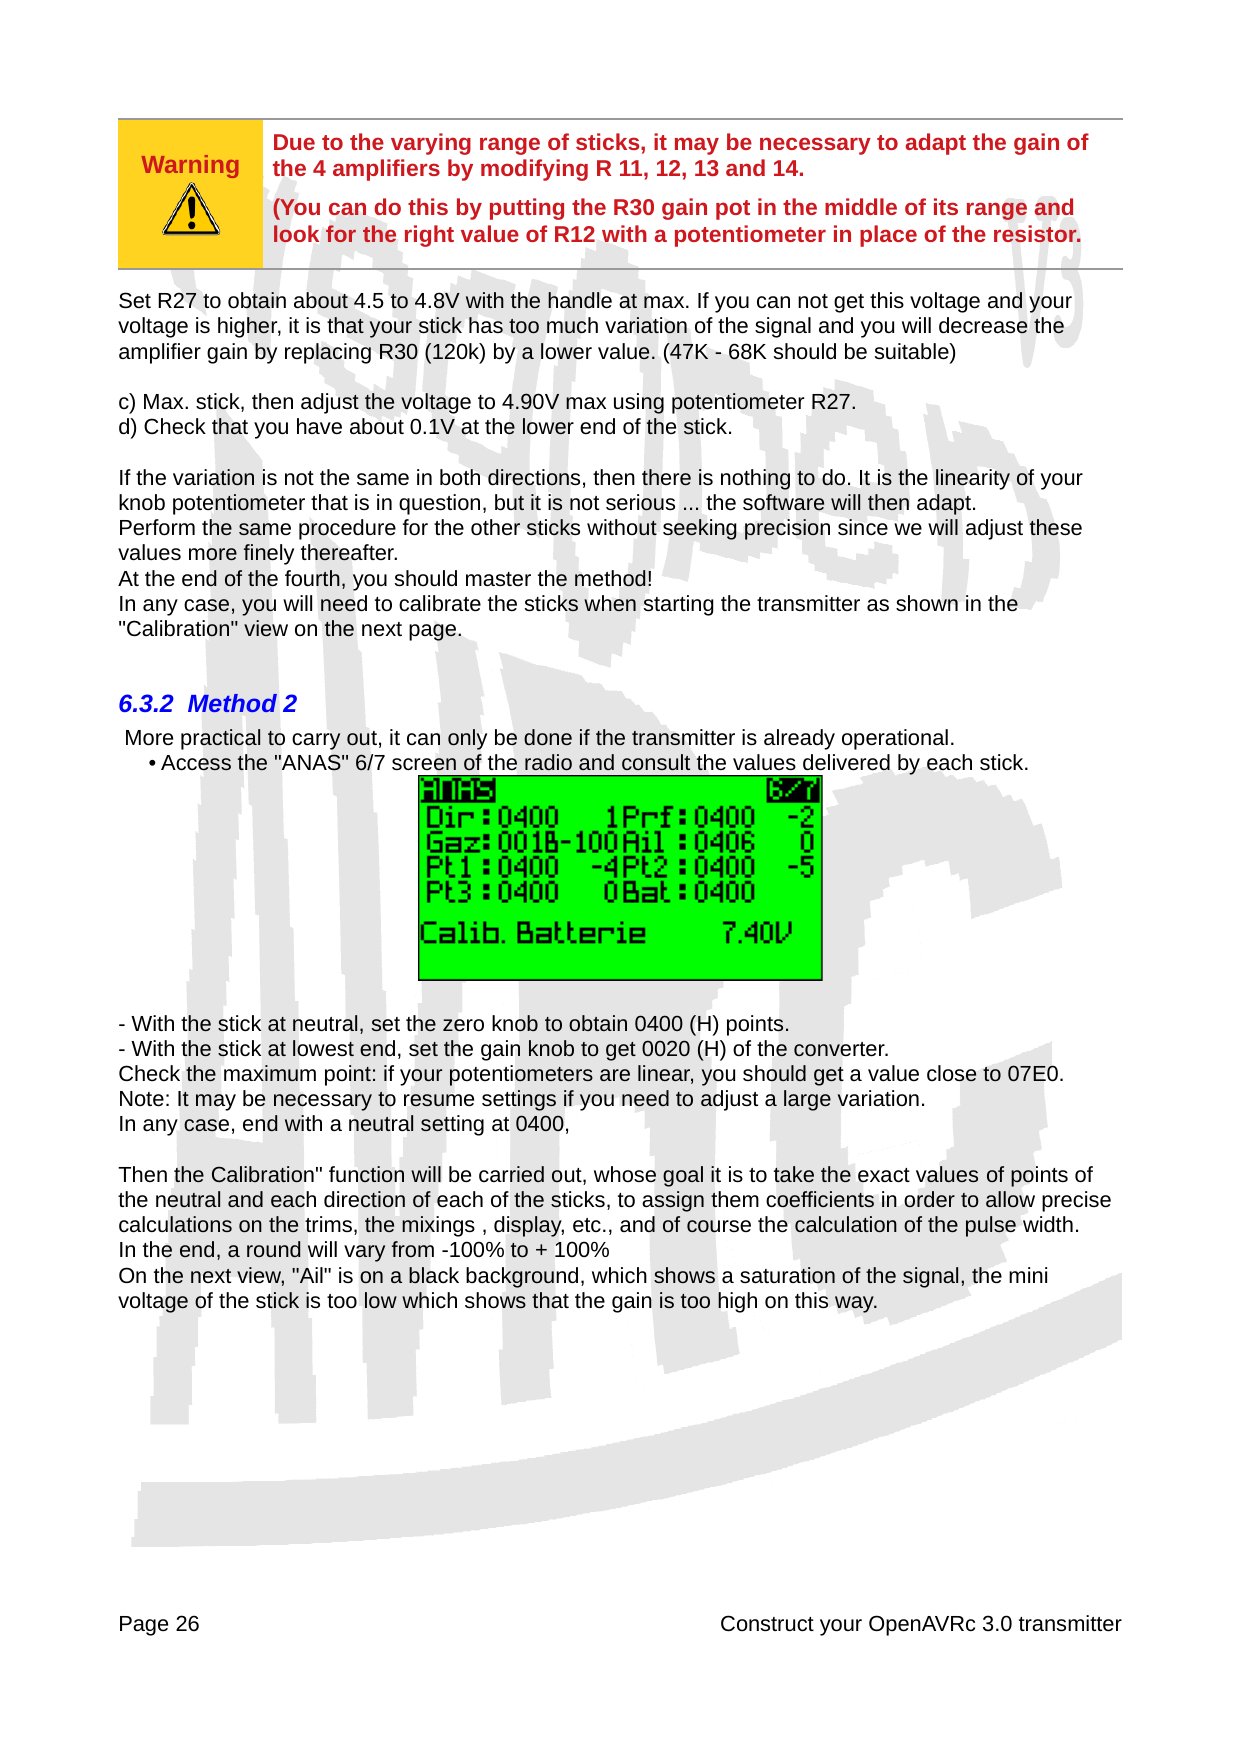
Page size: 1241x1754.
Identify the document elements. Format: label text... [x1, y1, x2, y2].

table_header Due to the varying range of sticks, it may be necessary to adapt the gain of the 4 amplifiers by modifying R 11, 12, 13 and 14. (You can do this by putting the R30 gain pot in the middle of its range and look for the right value of R12 with a potentiometer in place of the resistor. [264, 120, 1122, 268]
text In any case, you will need to calibrate the sticks when starting the transmitter as shown in the "Calibration" view on the next page. [118, 591, 1122, 641]
table_header Warning [118, 120, 263, 268]
text More practical to carry out, it can only be done if the transmitter is already operational. [118, 724, 1122, 750]
text At the end of the fourth, you should master the method! [118, 565, 1122, 591]
text • Access the "ANAS" 6/7 screen of the radio and consult the values delivered by each stick. [118, 750, 1122, 775]
text In the end, a round will vary from -100% to + 100% [118, 1237, 1122, 1263]
text d) Check that you have about 0.1V at the lower end of the stick. [118, 414, 1122, 439]
text If the variation is not the same in both directions, then there is nothing to do. It is the linearity of your knob potentiometer that is in question, but it is not serious ... the software will then adapt. [118, 464, 1122, 515]
text - With the stick at lowest end, set the gain knob to get 0020 (H) of the converter. [118, 1036, 1122, 1061]
text Then the Calibration" function will be carried out, whose goal it is to take the exact values ​​of points of the neutral and each direction of each of the sticks, to assign them coefficients in order to allow precise calculations on the trims, the mixings , display, etc., and of course the calculation of the pulse width. [118, 1162, 1122, 1237]
text On the next view, "Ail" is on a black background, which shows a saturation of the signal, the mini voltage of the stick is too low which shows that the gain is too high on this way. [118, 1263, 1122, 1313]
subtitle 6.3.2 Method 2 [118, 689, 1122, 718]
picture [158, 178, 224, 239]
text c) Max. stick, then adjust the voltage to 4.90V max using potentiometer R27. [118, 389, 1122, 414]
text Check the maximum point: if your potentiometers are linear, you should get a value close to 07E0. [118, 1061, 1122, 1086]
text Perform the same procedure for the other sticks without seeking precision since we will adjust these values ​​more finely thereafter. [118, 515, 1122, 565]
text Set R27 to obtain about 4.5 to 4.8V with the handle at max. If you can not get this voltage and your voltage is higher, it is that your stick has too much variation of the signal and you will decrease the amplifier gain by replacing R30 (120k) by a lower value. (47K - 68K should be suitable) [118, 288, 1122, 364]
text In any case, end with a neutral setting at 0400, [118, 1111, 1122, 1137]
text Note: It may be necessary to resume settings if you need to adjust a large variation. [118, 1086, 1122, 1111]
picture [418, 775, 823, 981]
text - With the stick at neutral, set the zero knob to obtain 0400 (H) points. [118, 1011, 1122, 1036]
